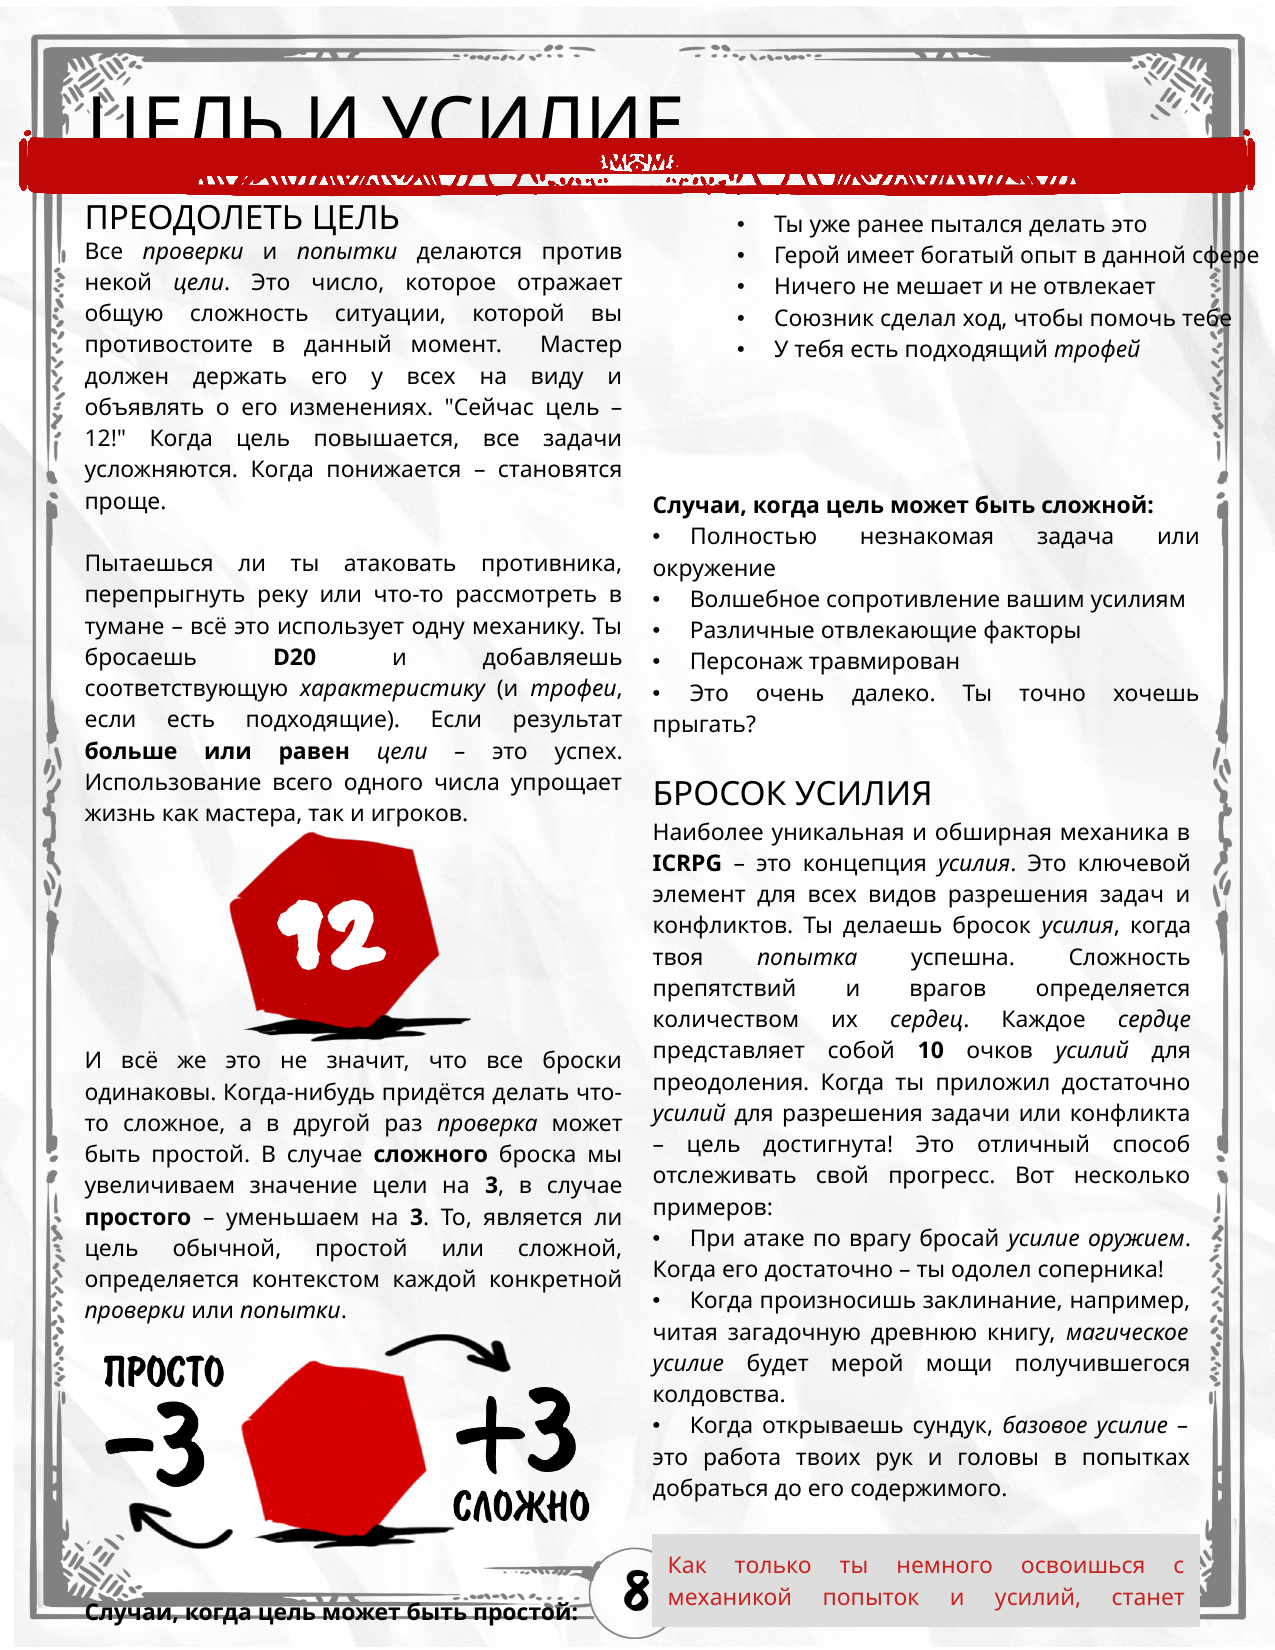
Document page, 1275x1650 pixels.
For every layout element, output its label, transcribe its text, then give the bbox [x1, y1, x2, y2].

list Персонаж травмирован [652, 645, 1200, 676]
list Ты уже ранее пытался делать это [737, 203, 1275, 239]
picture [0, 6, 1275, 1647]
text Случаи, когда цель может быть сложной: [652, 489, 1200, 520]
text Все проверки и попытки делаются против некой цели. Это число, которое отражает общую сложность ситуации, которой вы противостоите в данный момент. Мастер должен держать его у всех на виду и объявлять о его изменениях. "Сейчас цель – 12!" Когда цель повышается, все задачи усложняются. Когда понижается – становятся проще. [84, 235, 622, 516]
list Герой имеет богатый опыт в данной сфере [737, 239, 1275, 270]
list Когда произносишь заклинание, например, читая загадочную древнюю книгу, магическое усилие будет мерой мощи получившегося колдовства. [652, 1284, 1191, 1409]
text И всё же это не значит, что все броски одинаковы. Когда-нибудь придётся делать что-то сложное, а в другой раз проверка может быть простой. В случае сложного броска мы увеличиваем значение цели на 3, в случае простого – уменьшаем на 3. То, является ли цель обычной, простой или сложной, определяется контекстом каждой конкретной проверки или попытки. [84, 1044, 622, 1326]
text Случаи, когда цель может быть простой: [84, 1596, 622, 1627]
subtitle ПРЕОДОЛЕТЬ ЦЕЛЬ [152, 208, 168, 227]
list У тебя есть подходящий трофей [737, 333, 1275, 364]
list При атаке по врагу бросай усилие оружием. Когда его достаточно – ты одолел соперника! [652, 1222, 1191, 1284]
list Это очень далеко. Ты точно хочешь прыгать? [652, 676, 1200, 739]
list Когда открываешь сундук, базовое усилие – это работа твоих рук и головы в попытках добраться до его содержимого. [652, 1409, 1191, 1503]
text Наиболее уникальная и обширная механика в ICRPG – это концепция усилия. Это ключевой элемент для всех видов разрешения задач и конфликтов. Ты делаешь бросок усилия, когда твоя попытка успешна. Сложность препятствий и врагов определяется количеством их сердец. Каждое сердце представляет собой 10 очков усилий для преодоления. Когда ты приложил достаточно усилий для разрешения задачи или конфликта – цель достигнута! Это отличный способ отслеживать свой прогресс. Вот несколько примеров: [652, 816, 1191, 1222]
subtitle ПРЕОДОЛЕТЬ ЦЕЛЬ [200, 208, 216, 227]
text Пытаешься ли ты атаковать противника, перепрыгнуть реку или что-то рассмотреть в тумане – всё это использует одну механику. Ты бросаешь D20 и добавляешь соответствующую характеристику (и трофеи, если есть подходящие). Если результат больше или равен цели – это успех. Использование всего одного числа упрощает жизнь как мастера, так и игроков. [84, 547, 622, 828]
subtitle ПРЕОДОЛЕТЬ ЦЕЛЬ [84, 208, 180, 235]
list Волшебное сопротивление вашим усилиям [652, 583, 1200, 614]
list Союзник сделал ход, чтобы помочь тебе [737, 301, 1275, 333]
subtitle БРОСОК УСИЛИЯ [652, 770, 1275, 816]
subtitle ПРЕОДОЛЕТЬ ЦЕЛЬ [332, 208, 622, 235]
text Как только ты немного освоишься с механикой попыток и усилий, станет [652, 1534, 1200, 1627]
list Ничего не мешает и не отвлекает [737, 270, 1275, 301]
subtitle ПРЕОДОЛЕТЬ ЦЕЛЬ [191, 208, 332, 235]
list Различные отвлекающие факторы [652, 614, 1200, 645]
list Полностью незнакомая задача или окружение [652, 520, 1200, 583]
